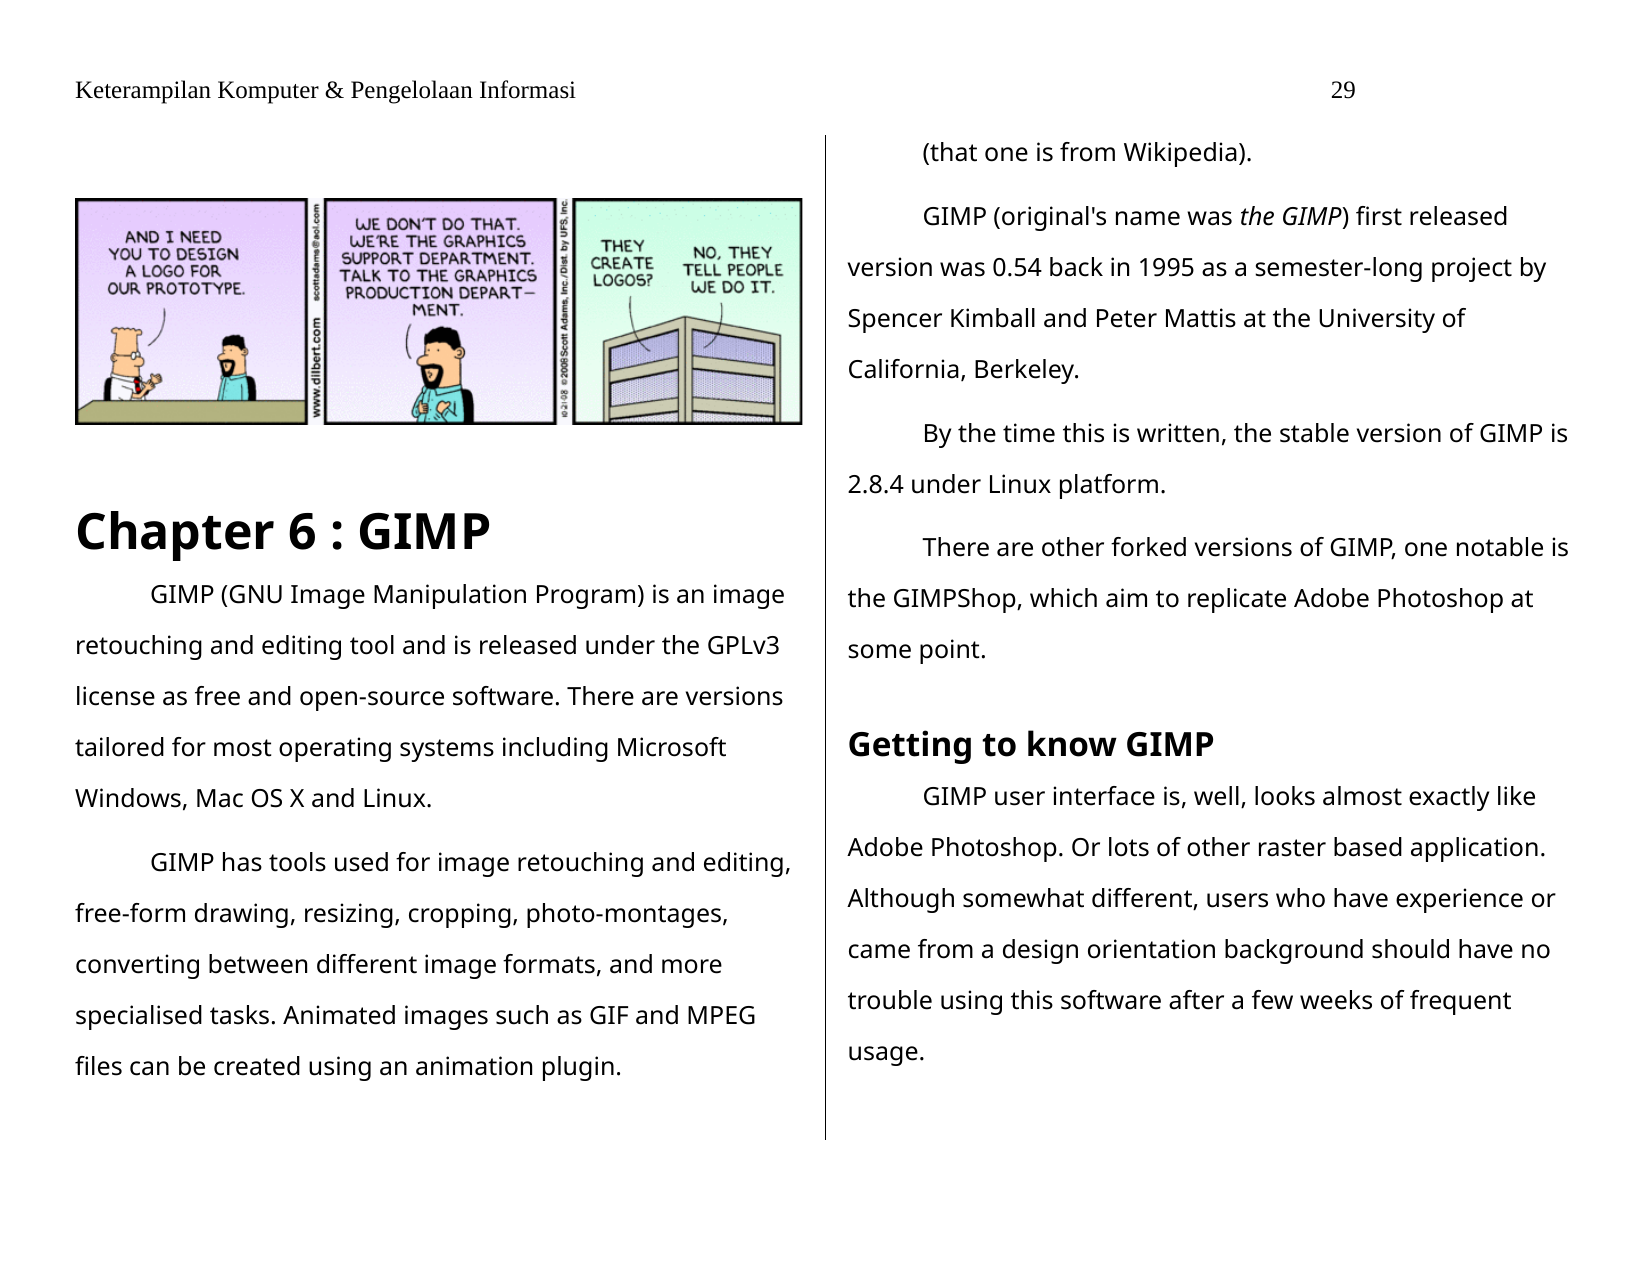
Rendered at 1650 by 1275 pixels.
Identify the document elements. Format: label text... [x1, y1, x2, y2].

text By the time this is written, the stable version of GIMP is 2.8.4 under Linux platform. [847, 415, 1575, 500]
text There are other forked versions of GIMP, one notable is the GIMPShop, which aim to replicate Adobe Photoshop at some point. [847, 530, 1575, 666]
text GIMP (GNU Image Manipulation Program) is an image retouching and editing tool and is released under the GPLv3 license as free and open-source software. There are versions tailored for most operating systems including Microsoft Windows, Mac OS X and Linux. [75, 577, 802, 815]
picture [75, 198, 803, 425]
text (that one is from Wikipedia). [847, 135, 1575, 169]
subtitle Getting to know GIMP [847, 720, 1575, 766]
text GIMP user interface is, well, looks almost exactly like Adobe Photoshop. Or lots of other raster based application. Although somewhat different, users who have experience or came from a design orientation background should have no trouble using this software after a few weeks of frequent usage. [847, 778, 1575, 1068]
text GIMP has tools used for image retouching and editing, free-form drawing, resizing, cropping, photo-montages, converting between different image formats, and more specialised tasks. Animated images such as GIF and MPEG files can be created using an animation plugin. [75, 844, 802, 1083]
text GIMP (original's name was the GIMP) first released version was 0.54 back in 1995 as a semester-long project by Spencer Kimball and Peter Mattis at the University of California, Berkeley. [847, 198, 1575, 386]
subtitle Chapter 6 : GIMP [75, 496, 802, 564]
